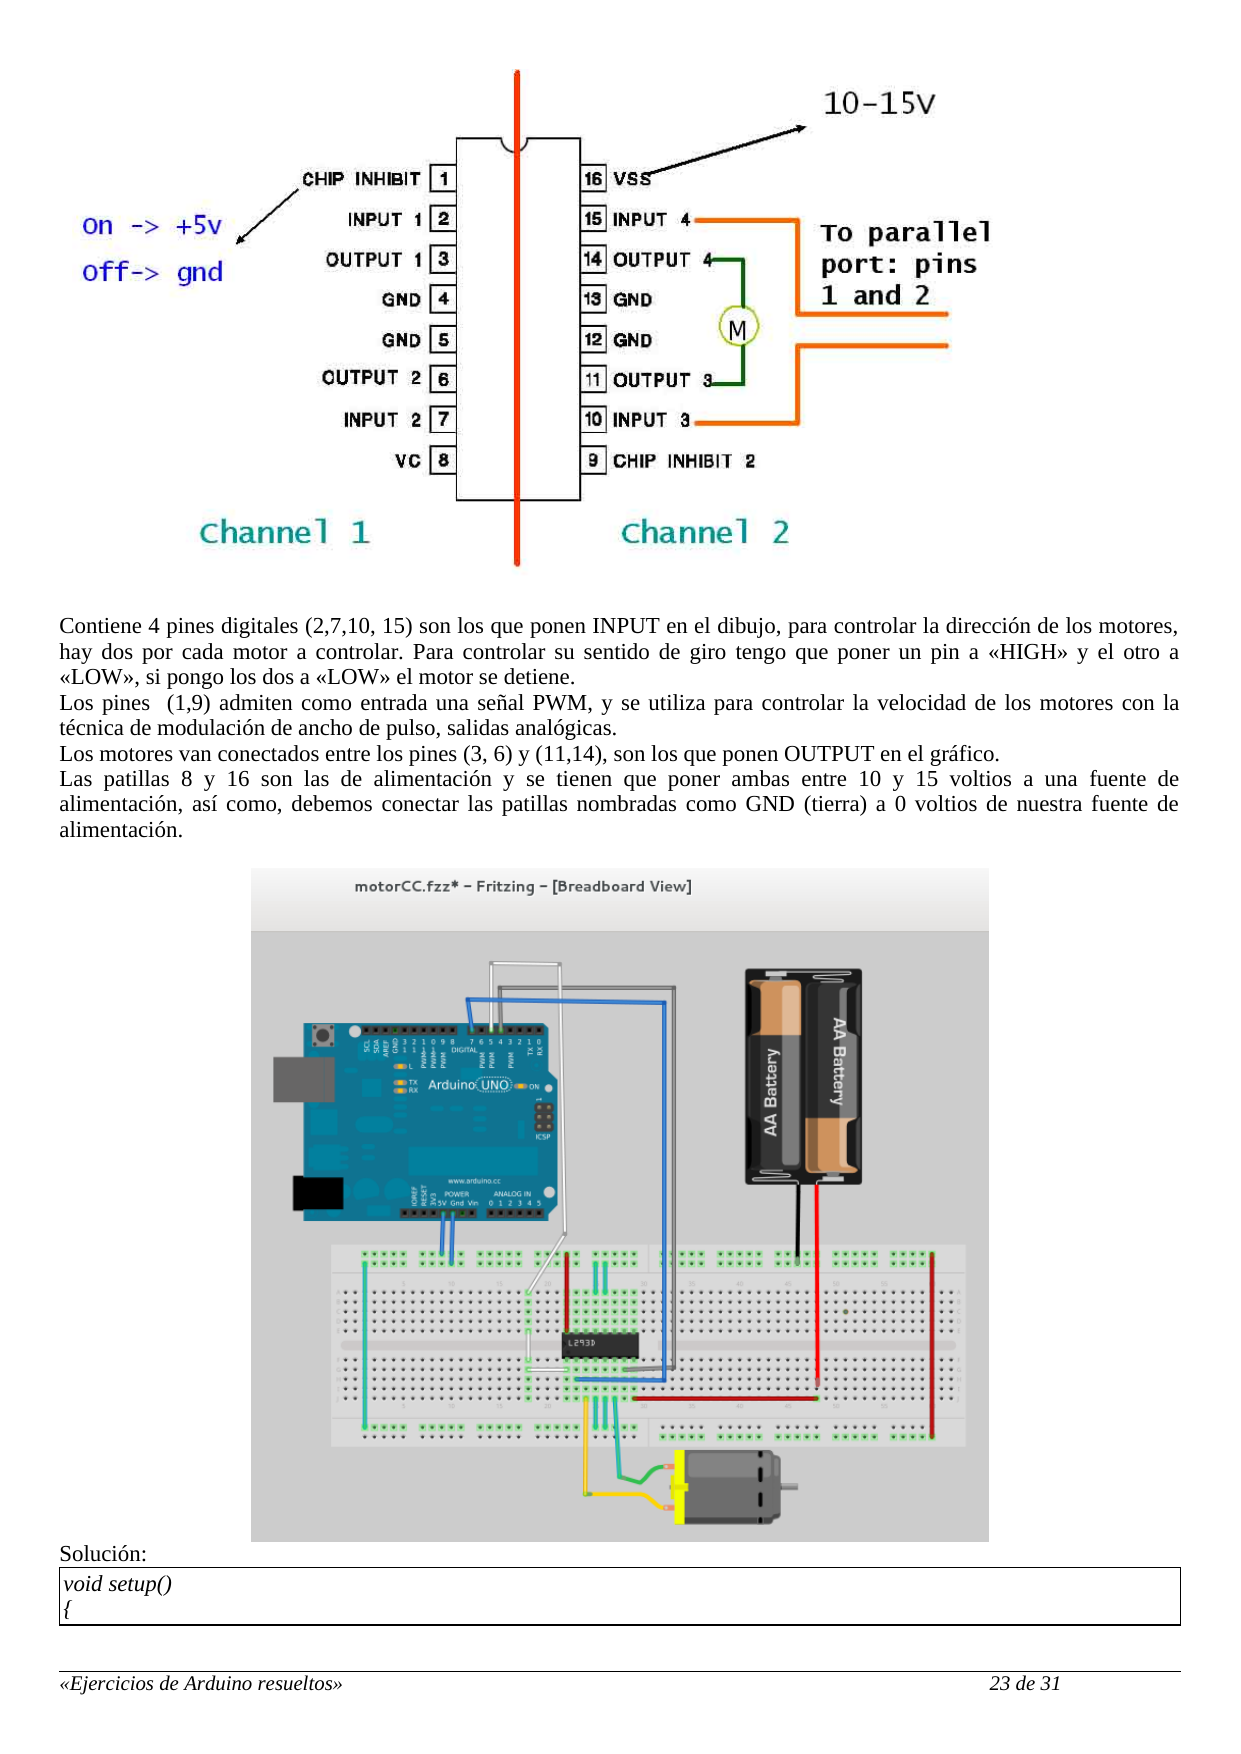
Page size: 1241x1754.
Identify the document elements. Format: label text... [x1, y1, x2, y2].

picture [72, 69, 1010, 589]
text void setup() [60, 1568, 1180, 1592]
picture [251, 868, 989, 1542]
text { [60, 1592, 1180, 1624]
text Contiene 4 pines digitales (2,7,10, 15) son los que ponen INPUT en el dibujo, para controlar la dirección de los motores, hay dos por cada motor a controlar. Para controlar su sentido de giro tengo que poner un pin a «HIGH» y el otro a «LOW», si pongo los dos a «LOW» el motor se detiene. [576, 664, 1181, 690]
text Las patillas 8 y 16 son las de alimentación y se tienen que poner ambas entre 10 y 15 voltios a una fuente de alimentación, así como, debemos conectar las patillas nombradas como GND (tierra) a 0 voltios de nuestra fuente de alimentación. [183, 817, 1181, 842]
text Los motores van conectados entre los pines (3, 6) y (11,14), son los que ponen OUTPUT en el gráfico. [1001, 741, 1181, 766]
text Los pines (1,9) admiten como entrada una señal PWM, y se utiliza para controlar la velocidad de los motores con la técnica de modulación de ancho de pulso, salidas analógicas. [618, 715, 1181, 741]
text Solución: [59, 868, 1181, 1567]
